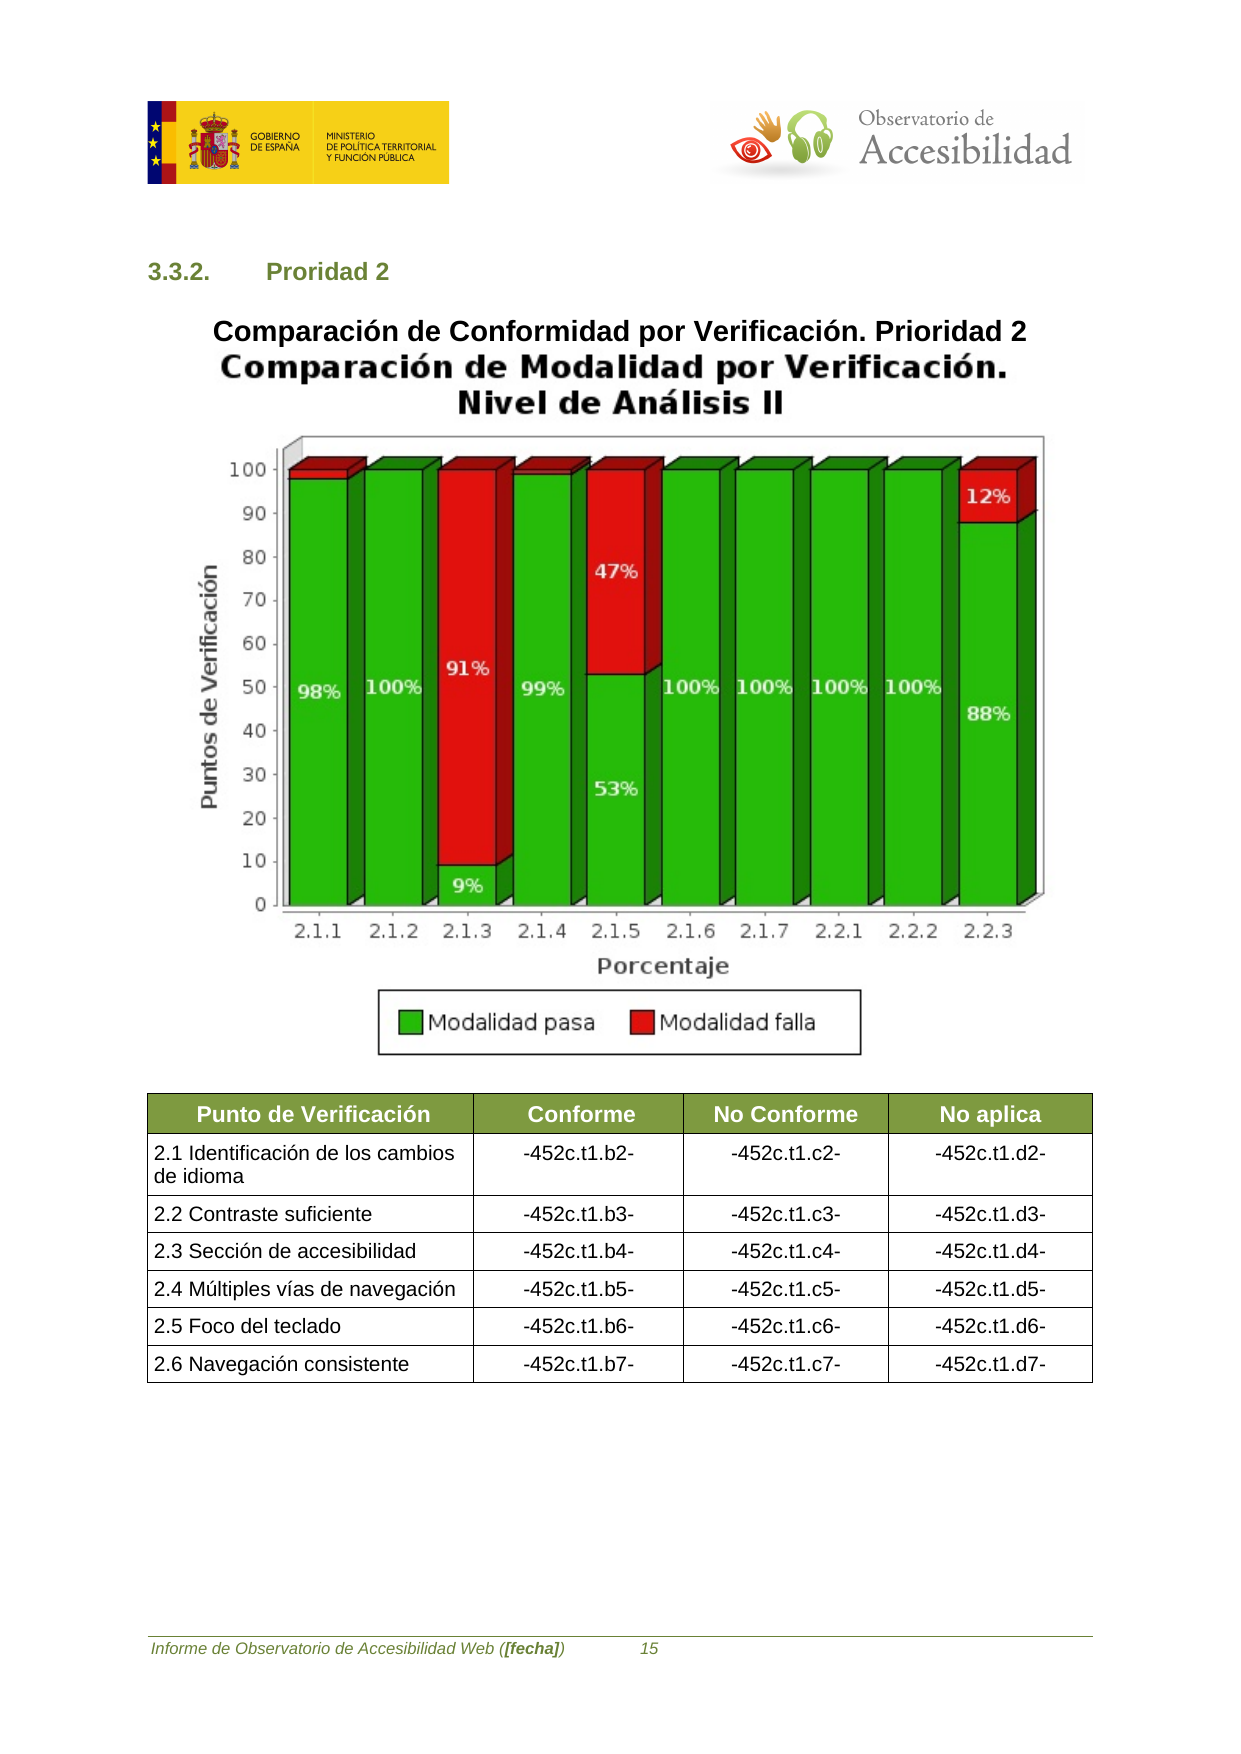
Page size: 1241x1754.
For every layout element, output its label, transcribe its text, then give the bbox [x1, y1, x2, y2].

table_cell -452c.t1.c2- [684, 1134, 888, 1194]
table_cell -452c.t1.c5- [684, 1271, 888, 1307]
table_cell 2.2 Contraste suficiente [148, 1196, 473, 1232]
table_cell 2.5 Foco del teclado [148, 1308, 473, 1344]
table_cell -452c.t1.b3- [474, 1196, 683, 1232]
table_header No aplica [889, 1094, 1092, 1133]
subtitle Proridad 2 [148, 257, 1092, 286]
text Comparación de Conformidad por Verificación. Prioridad 2 [148, 314, 1092, 347]
table_cell -452c.t1.d4- [889, 1233, 1092, 1269]
table_header Punto de Verificación [148, 1094, 473, 1133]
table_cell -452c.t1.b4- [474, 1233, 683, 1269]
table_cell 2.3 Sección de accesibilidad [148, 1233, 473, 1269]
table_cell 2.6 Navegación consistente [148, 1346, 473, 1382]
table_cell -452c.t1.c6- [684, 1308, 888, 1344]
table_cell -452c.t1.b6- [474, 1308, 683, 1344]
table_cell -452c.t1.b2- [474, 1134, 683, 1194]
table_cell -452c.t1.c7- [684, 1346, 888, 1382]
table_cell -452c.t1.c4- [684, 1233, 888, 1269]
table_cell -452c.t1.d6- [889, 1308, 1092, 1344]
table_header Conforme [474, 1094, 683, 1133]
table_cell -452c.t1.b5- [474, 1271, 683, 1307]
table_cell -452c.t1.d3- [889, 1196, 1092, 1232]
picture [147, 101, 450, 184]
table_cell -452c.t1.d7- [889, 1346, 1092, 1382]
table_cell -452c.t1.d5- [889, 1271, 1092, 1307]
picture [710, 101, 1086, 184]
table_cell 2.1 Identificación de los cambios de idioma [148, 1134, 473, 1194]
table_cell -452c.t1.b7- [474, 1346, 683, 1382]
table_cell 2.4 Múltiples vías de navegación [148, 1271, 473, 1307]
table_cell -452c.t1.c3- [684, 1196, 888, 1232]
table_cell -452c.t1.d2- [889, 1134, 1092, 1194]
picture [178, 347, 1062, 1057]
table_header No Conforme [684, 1094, 888, 1133]
